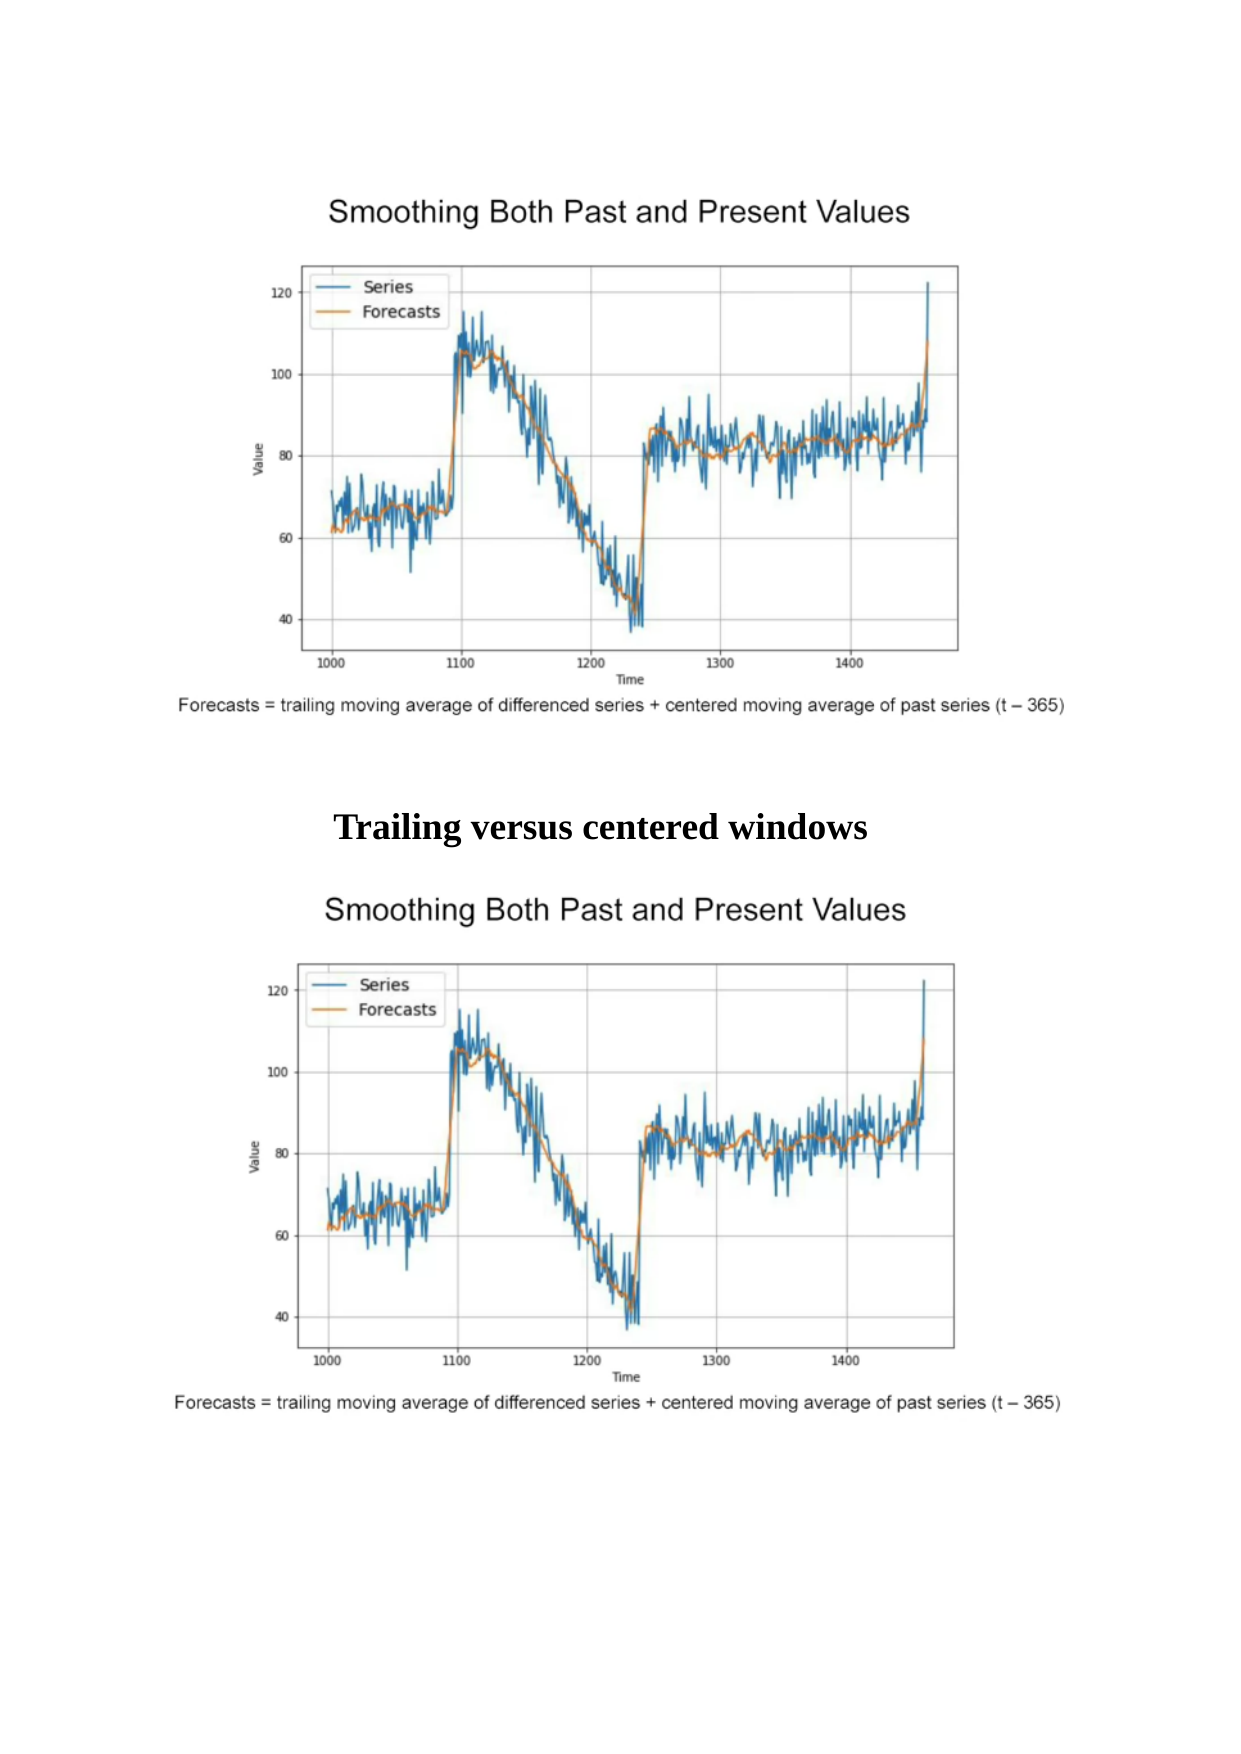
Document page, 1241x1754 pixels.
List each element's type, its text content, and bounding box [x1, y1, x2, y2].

subtitle Trailing versus centered windows [118, 805, 1122, 848]
picture [118, 889, 1123, 1423]
picture [118, 191, 1123, 723]
